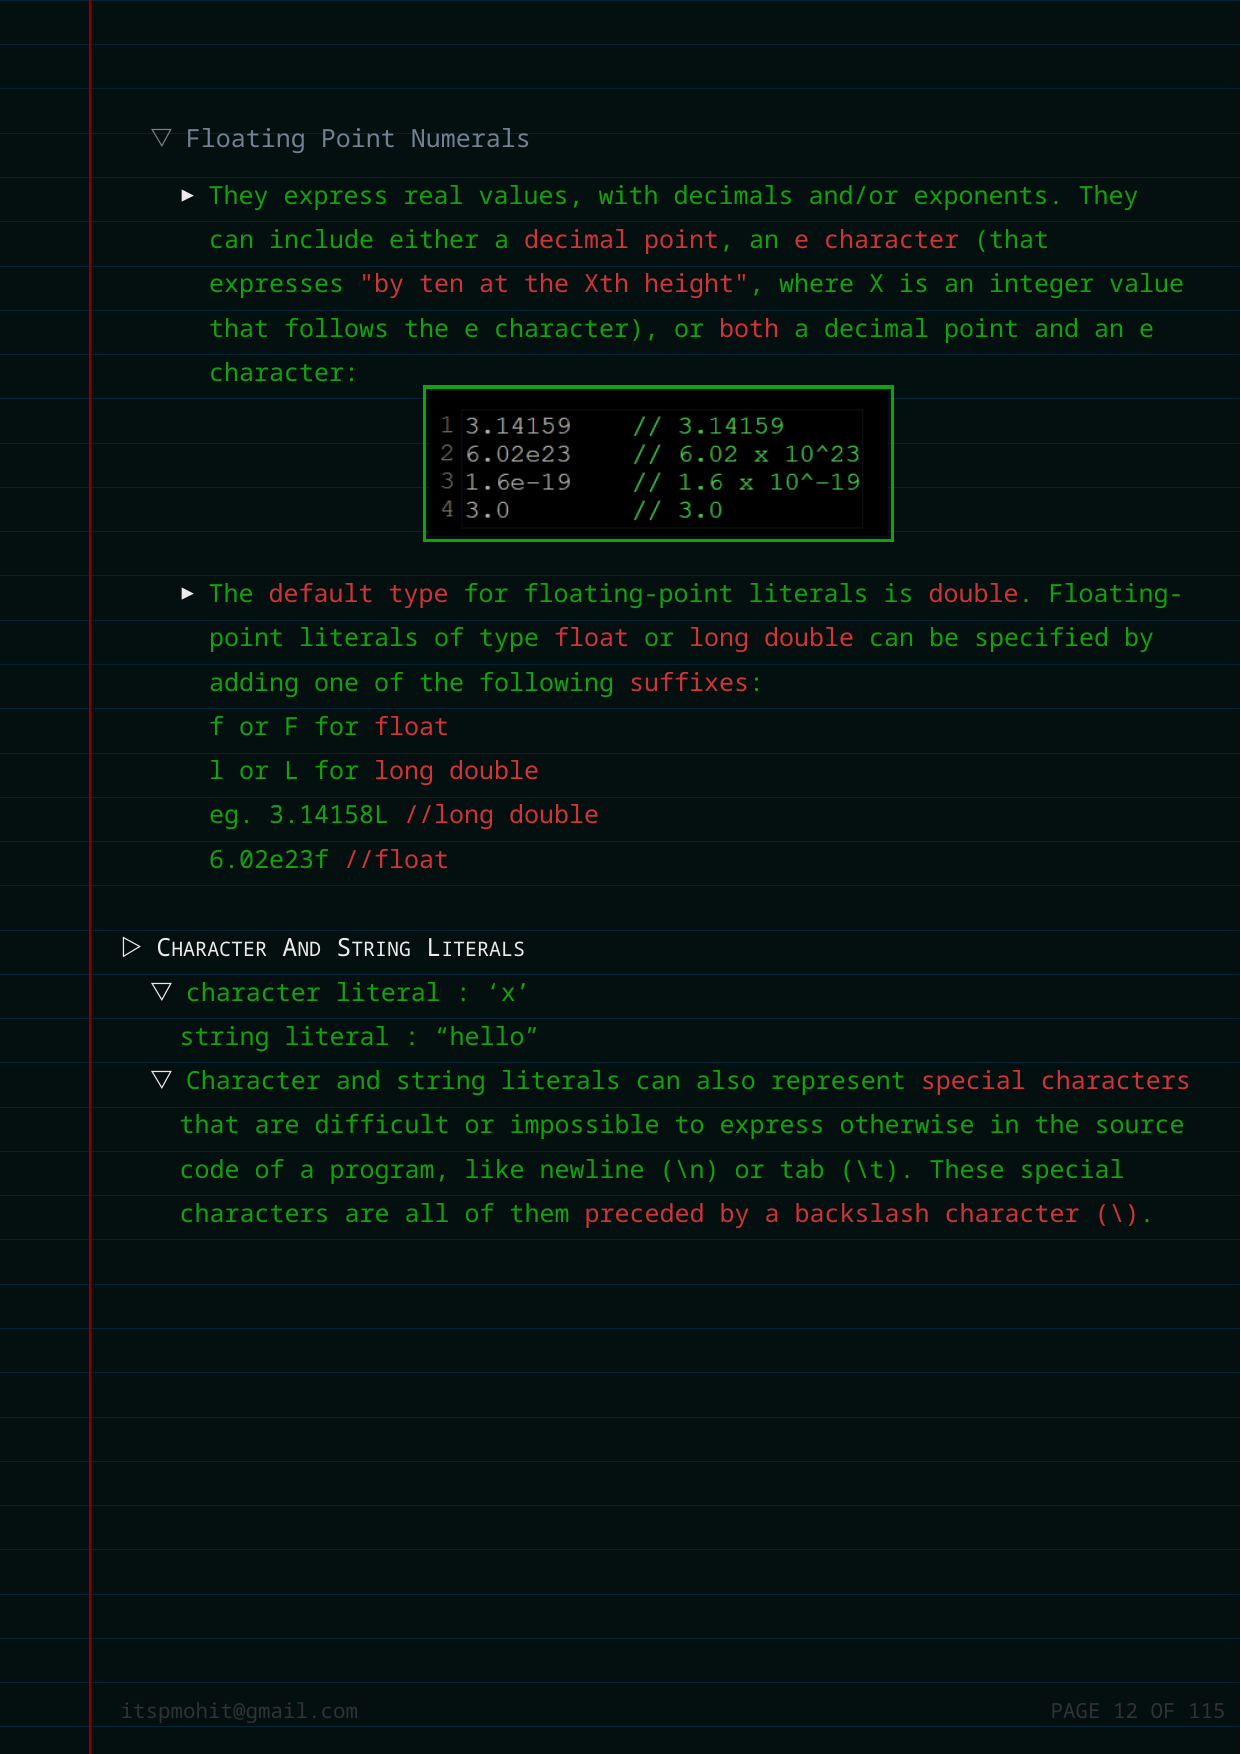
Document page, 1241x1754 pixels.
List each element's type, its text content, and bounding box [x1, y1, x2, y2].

subtitle Character And String Literals [120, 921, 1196, 966]
list character literal : ‘x’ string literal : “hello” [150, 966, 1196, 1054]
picture [428, 391, 888, 536]
list The default type for floating-point literals is double. Floating-point literals of type float or long double can be specified by adding one of the following suffixes: f or F for float l or L for long double eg. 3.14158L //long double 6.02e23f //float [179, 567, 1196, 921]
list Character and string literals can also represent special characters that are difficult or impossible to express otherwise in the source code of a program, like newline (\n) or tab (\t). These special characters are all of them preceded by a backslash character (\). [150, 1054, 1196, 1585]
list They express real values, with decimals and/or exponents. They can include either a decimal point, an e character (that expresses "by ten at the Xth height", where X is an integer value that follows the e character), or both a decimal point and an e character: [179, 169, 1196, 567]
subtitle Floating Point Numerals [150, 112, 1196, 156]
